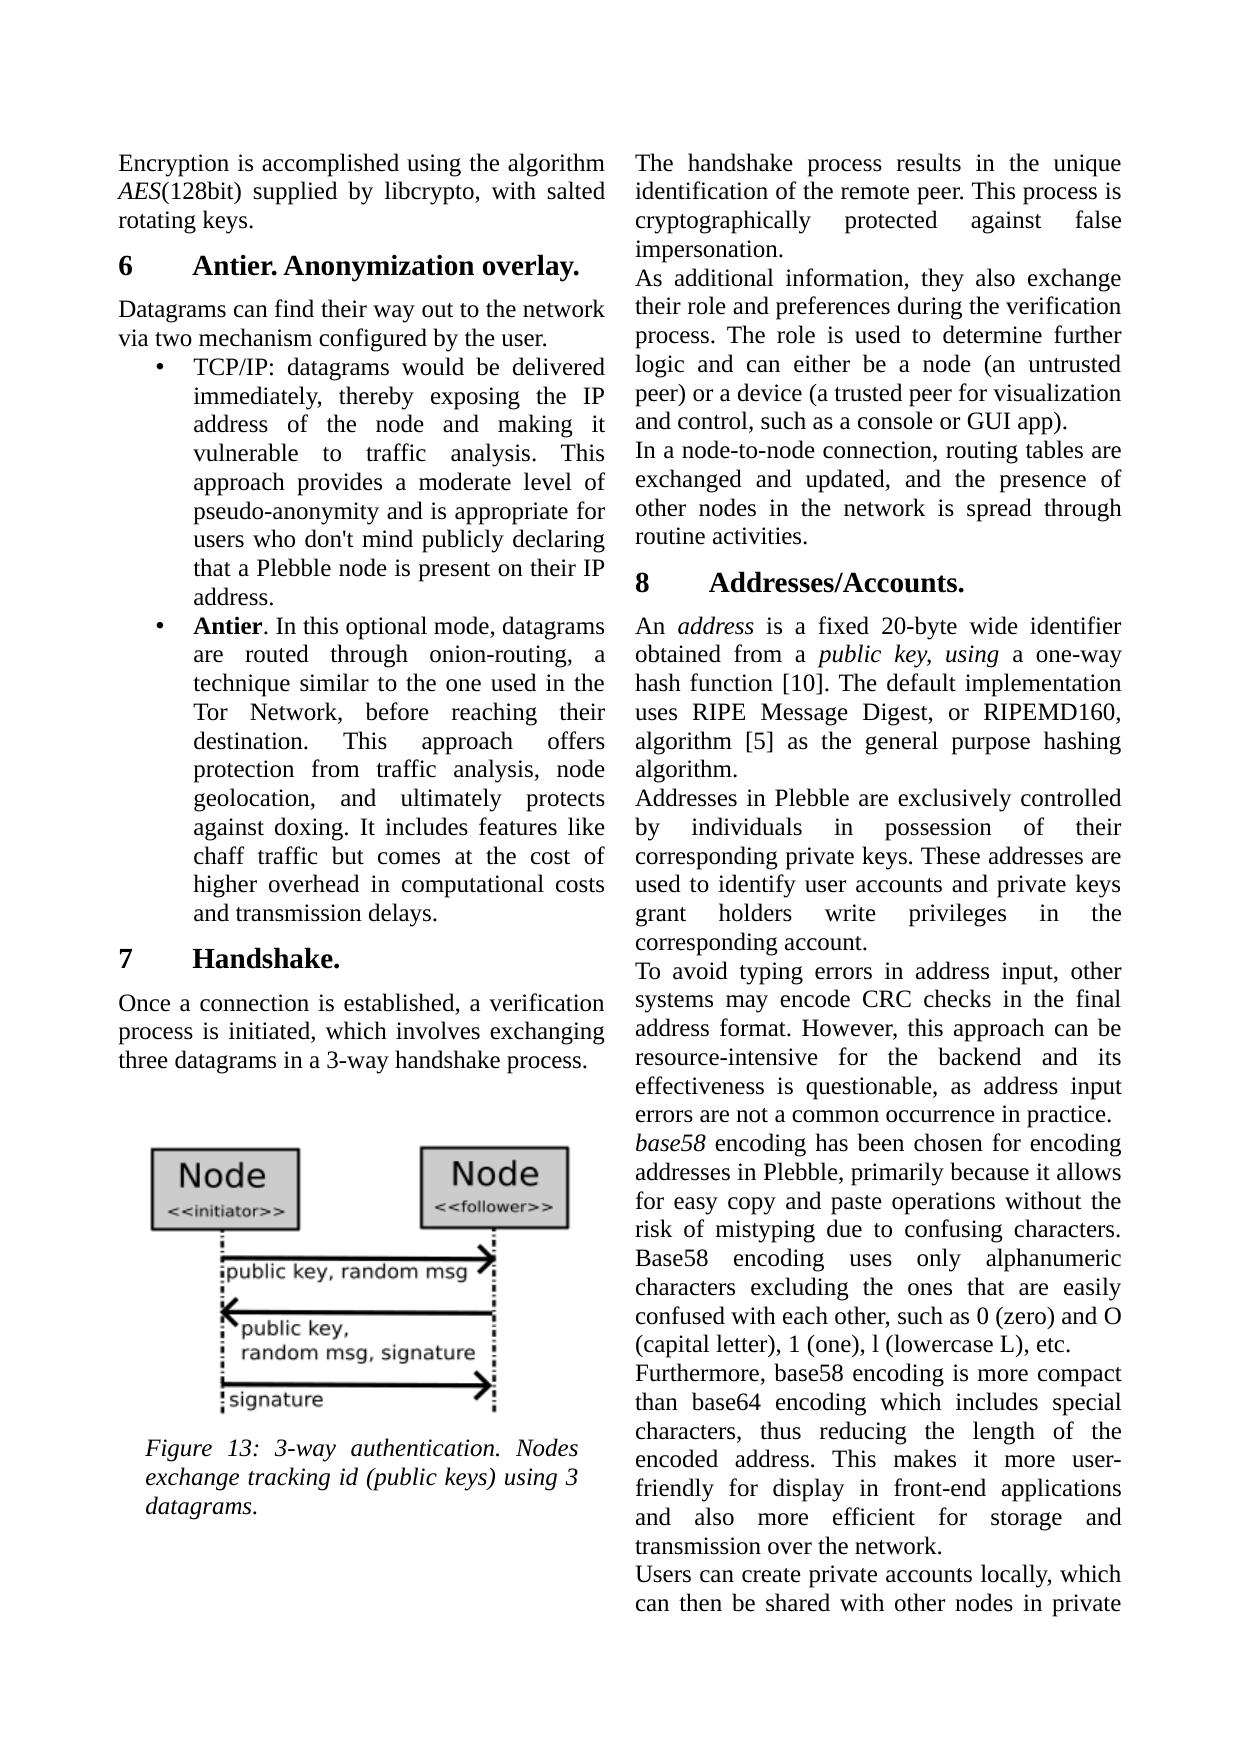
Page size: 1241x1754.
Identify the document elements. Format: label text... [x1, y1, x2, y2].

text As additional information, they also exchange their role and preferences during the verification process. The role is used to determine further logic and can either be a node (an untrusted peer) or a device (a trusted peer for visualization and control, such as a console or GUI app). [635, 263, 1122, 435]
list TCP/IP: datagrams would be delivered immediately, thereby exposing the IP address of the node and making it vulnerable to traffic analysis. This approach provides a moderate level of pseudo-anonymity and is appropriate for users who don't mind publicly declaring that a Plebble node is present on their IP address. [156, 352, 605, 611]
text Figure 13: 3-way authentication. Nodes exchange tracking id (public keys) using 3 datagrams. [145, 1434, 578, 1519]
text The handshake process results in the unique identification of the remote peer. This process is cryptographically protected against false impersonation. [635, 148, 1122, 263]
text Users can create private accounts locally, which can then be shared with other nodes in private [635, 1559, 1122, 1617]
subtitle Antier. Anonymization overlay. [118, 248, 605, 282]
subtitle Handshake. [118, 942, 605, 975]
subtitle Addresses/Accounts. [635, 565, 1122, 598]
text Furthermore, base58 encoding is more compact than base64 encoding which includes special characters, thus reducing the length of the encoded address. This makes it more user-friendly for display in front-end applications and also more efficient for storage and transmission over the network. [635, 1358, 1122, 1559]
text Addresses in Plebble are exclusively controlled by individuals in possession of their corresponding private keys. These addresses are used to identify user accounts and private keys grant holders write privileges in the corresponding account. [635, 783, 1122, 956]
text In a node-to-node connection, routing tables are exchanged and updated, and the presence of other nodes in the network is spread through routine activities. [635, 435, 1122, 550]
text An address is a fixed 20-byte wide identifier obtained from a public key, using a one-way hash function [10]. The default implementation uses RIPE Message Digest, or RIPEMD160, algorithm [5] as the general purpose hashing algorithm. [635, 611, 1122, 783]
list Antier. In this optional mode, datagrams are routed through onion-routing, a technique similar to the one used in the Tor Network, before reaching their destination. This approach offers protection from traffic analysis, node geolocation, and ultimately protects against doxing. It includes features like chaff traffic but comes at the cost of higher overhead in computational costs and transmission delays. [156, 611, 605, 927]
text Encryption is accomplished using the algorithm AES(128bit) supplied by libcrypto, with salted rotating keys. [118, 148, 605, 234]
picture [145, 1122, 579, 1434]
text Datagrams can find their way out to the network via two mechanism configured by the user. [118, 294, 605, 352]
text To avoid typing errors in address input, other systems may encode CRC checks in the final address format. However, this approach can be resource-intensive for the backend and its effectiveness is questionable, as address input errors are not a common occurrence in practice. [635, 956, 1122, 1128]
text Once a connection is established, a verification process is initiated, which involves exchanging three datagrams in a 3-way handshake process. [118, 988, 605, 1074]
text base58 encoding has been chosen for encoding addresses in Plebble, primarily because it allows for easy copy and paste operations without the risk of mistyping due to confusing characters. Base58 encoding uses only alphanumeric characters excluding the ones that are easily confused with each other, such as 0 (zero) and O (capital letter), 1 (one), l (lowercase L), etc. [635, 1128, 1122, 1358]
